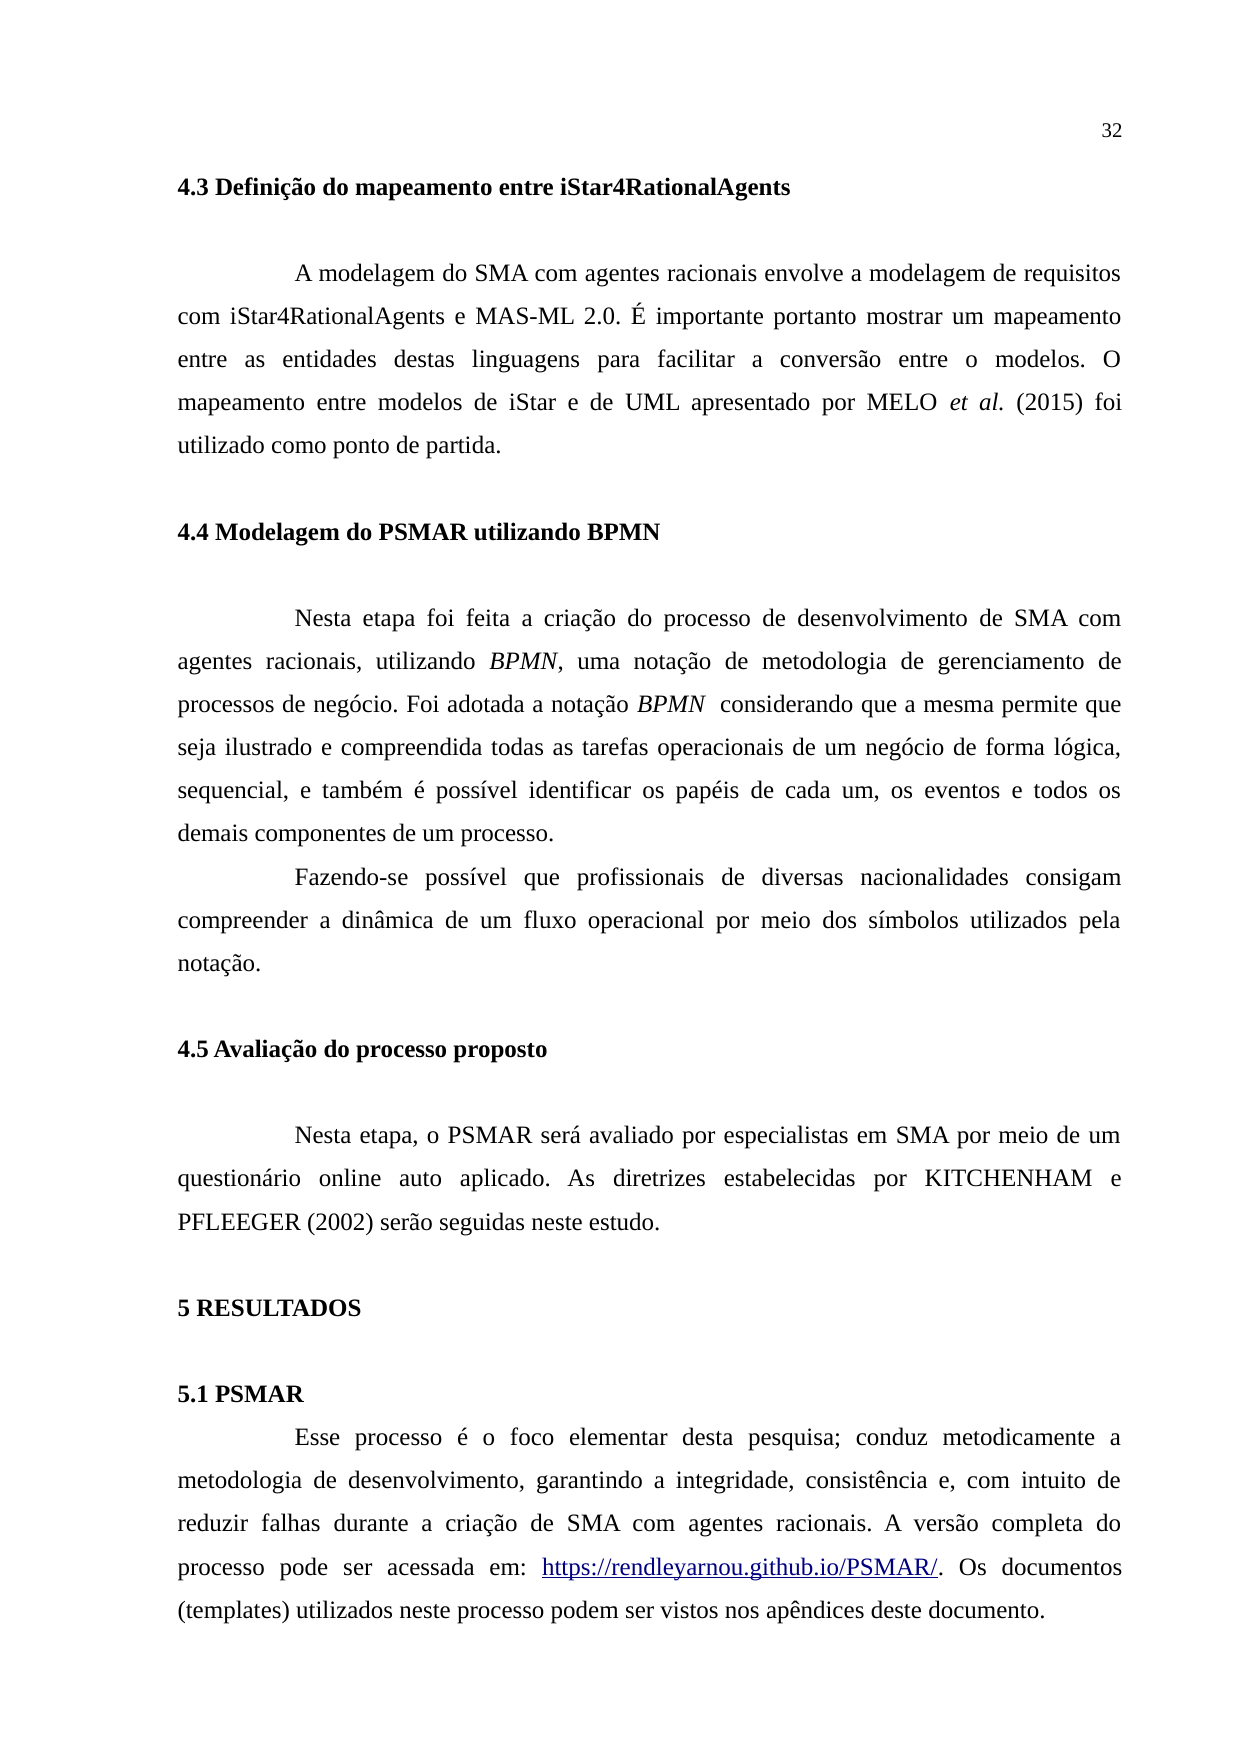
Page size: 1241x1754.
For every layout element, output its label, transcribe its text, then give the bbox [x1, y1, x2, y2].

text A modelagem do SMA com agentes racionais envolve a modelagem de requisitos com iStar4RationalAgents e MAS-ML 2.0. É importante portanto mostrar um mapeamento entre as entidades destas linguagens para facilitar a conversão entre o modelos. O mapeamento entre modelos de iStar e de UML apresentado por MELO et al. (2015) foi utilizado como ponto de partida. [177, 258, 1122, 459]
text 5.1 PSMAR [177, 1379, 1122, 1408]
text Nesta etapa, o PSMAR será avaliado por especialistas em SMA por meio de um questionário online auto aplicado. As diretrizes estabelecidas por KITCHENHAM e PFLEEGER (2002) serão seguidas neste estudo. [177, 1120, 1122, 1235]
text Esse processo é o foco elementar desta pesquisa; conduz metodicamente a metodologia de desenvolvimento, garantindo a integridade, consistência e, com intuito de reduzir falhas durante a criação de SMA com agentes racionais. A versão completa do processo pode ser acessada em: https://rendleyarnou.github.io/PSMAR/. Os documentos (templates) utilizados neste processo podem ser vistos nos apêndices deste documento. [177, 1422, 1122, 1623]
text 4.3 Definição do mapeamento entre iStar4RationalAgents [177, 172, 1122, 200]
text Fazendo-se possível que profissionais de diversas nacionalidades consigam compreender a dinâmica de um fluxo operacional por meio dos símbolos utilizados pela notação. [177, 862, 1122, 977]
text 4.5 Avaliação do processo proposto [177, 1034, 1122, 1063]
text Nesta etapa foi feita a criação do processo de desenvolvimento de SMA com agentes racionais, utilizando BPMN, uma notação de metodologia de gerenciamento de processos de negócio. Foi adotada a notação BPMN considerando que a mesma permite que seja ilustrado e compreendida todas as tarefas operacionais de um negócio de forma lógica, sequencial, e também é possível identificar os papéis de cada um, os eventos e todos os demais componentes de um processo. [177, 603, 1122, 847]
text 4.4 Modelagem do PSMAR utilizando BPMN [177, 517, 1122, 545]
text 5 RESULTADOS [177, 1293, 1122, 1322]
